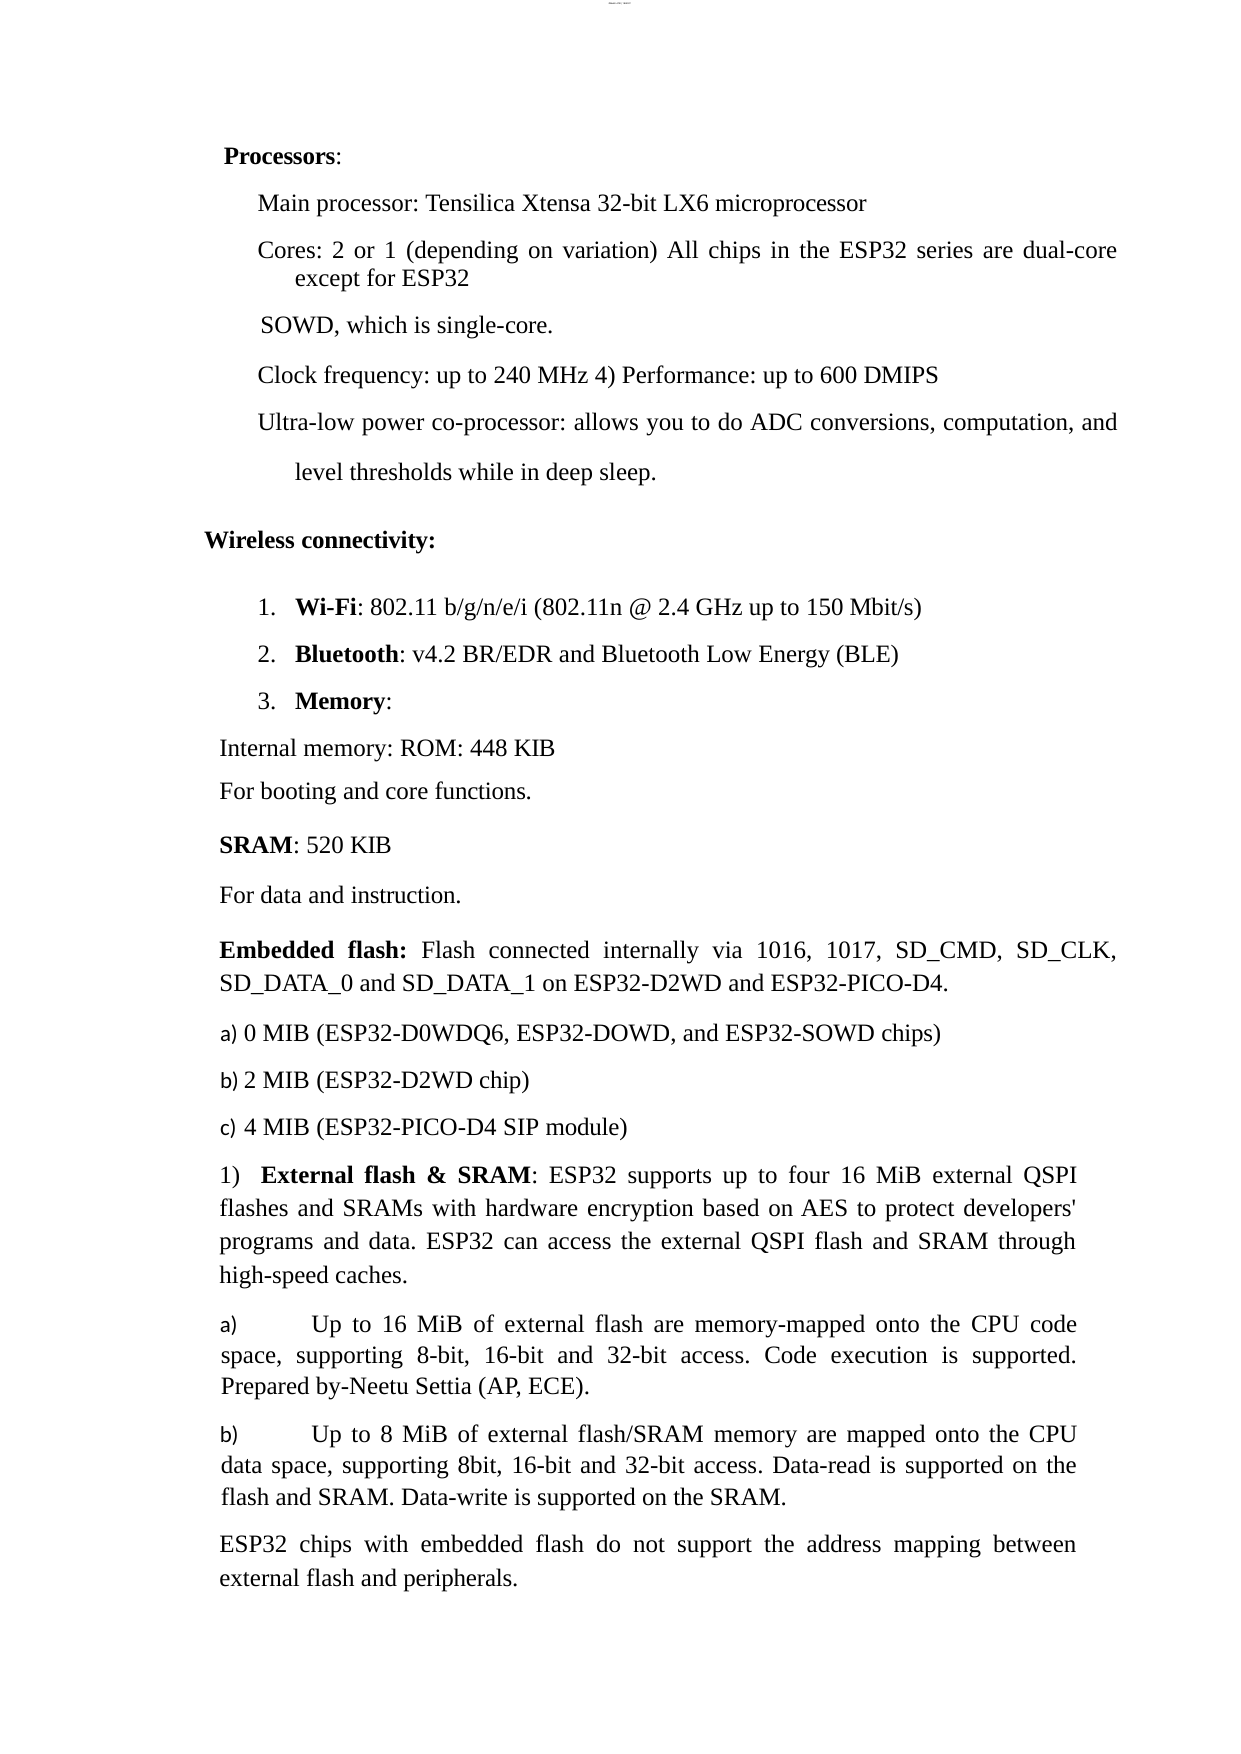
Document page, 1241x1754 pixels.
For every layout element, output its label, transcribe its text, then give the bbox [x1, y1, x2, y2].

list 0 MIB (ESP32-D0WDQ6, ESP32-DOWD, and ESP32-SOWD chips) [220, 1018, 1117, 1047]
list 2 MIB (ESP32-D2WD chip) [220, 1065, 1117, 1094]
text SRAM: 520 KIB [219, 830, 1117, 859]
subtitle Processors: [224, 141, 1117, 170]
list Up to 16 MiB of external flash are memory-mapped onto the CPU code space, supporting 8-bit, 16-bit and 32-bit access. Code execution is supported. Prepared by-Neetu Settia (AP, ECE). [219, 1309, 1078, 1400]
list SOWD, which is single-core. [260, 310, 1071, 339]
list Clock frequency: up to 240 MHz 4) Performance: up to 600 DMIPS [257, 360, 1117, 389]
text For data and instruction. [219, 880, 1117, 909]
list Cores: 2 or 1 (depending on variation) All chips in the ESP32 series are dual-core except for ESP32 [257, 235, 1117, 292]
text For booting and core functions. [219, 776, 1117, 805]
list Bluetooth: v4.2 BR/EDR and Bluetooth Low Energy (BLE) [257, 639, 1117, 668]
list 4 MIB (ESP32-PICO-D4 SIP module) [220, 1112, 1117, 1141]
text Embedded flash: Flash connected internally via 1016, 1017, SD_CMD, SD_CLK, SD_DATA_0 and SD_DATA_1 on ESP32-D2WD and ESP32-PICO-D4. [219, 935, 1117, 997]
list Wireless connectivity: [204, 526, 1117, 554]
text ESP32 chips with embedded flash do not support the address mapping between external flash and peripherals. [219, 1529, 1077, 1591]
list Memory: [257, 686, 1117, 714]
list Main processor: Tensilica Xtensa 32-bit LX6 microprocessor [257, 188, 1117, 216]
list Wi-Fi: 802.11 b/g/n/e/i (802.11n @ 2.4 GHz up to 150 Mbit/s) [257, 592, 1117, 621]
subtitle Internal memory: ROM: 448 KIB [219, 733, 1117, 762]
list External flash & SRAM: ESP32 supports up to four 16 MiB external QSPI flashes and SRAMs with hardware encryption based on AES to protect developers' programs and data. ESP32 can access the external QSPI flash and SRAM through high-speed caches. [219, 1160, 1077, 1288]
list Ultra-low power co-processor: allows you to do ADC conversions, computation, and level thresholds while in deep sleep. [257, 407, 1117, 486]
list Up to 8 MiB of external flash/SRAM memory are mapped onto the CPU data space, supporting 8bit, 16-bit and 32-bit access. Data-read is supported on the flash and SRAM. Data-write is supported on the SRAM. [219, 1419, 1078, 1511]
